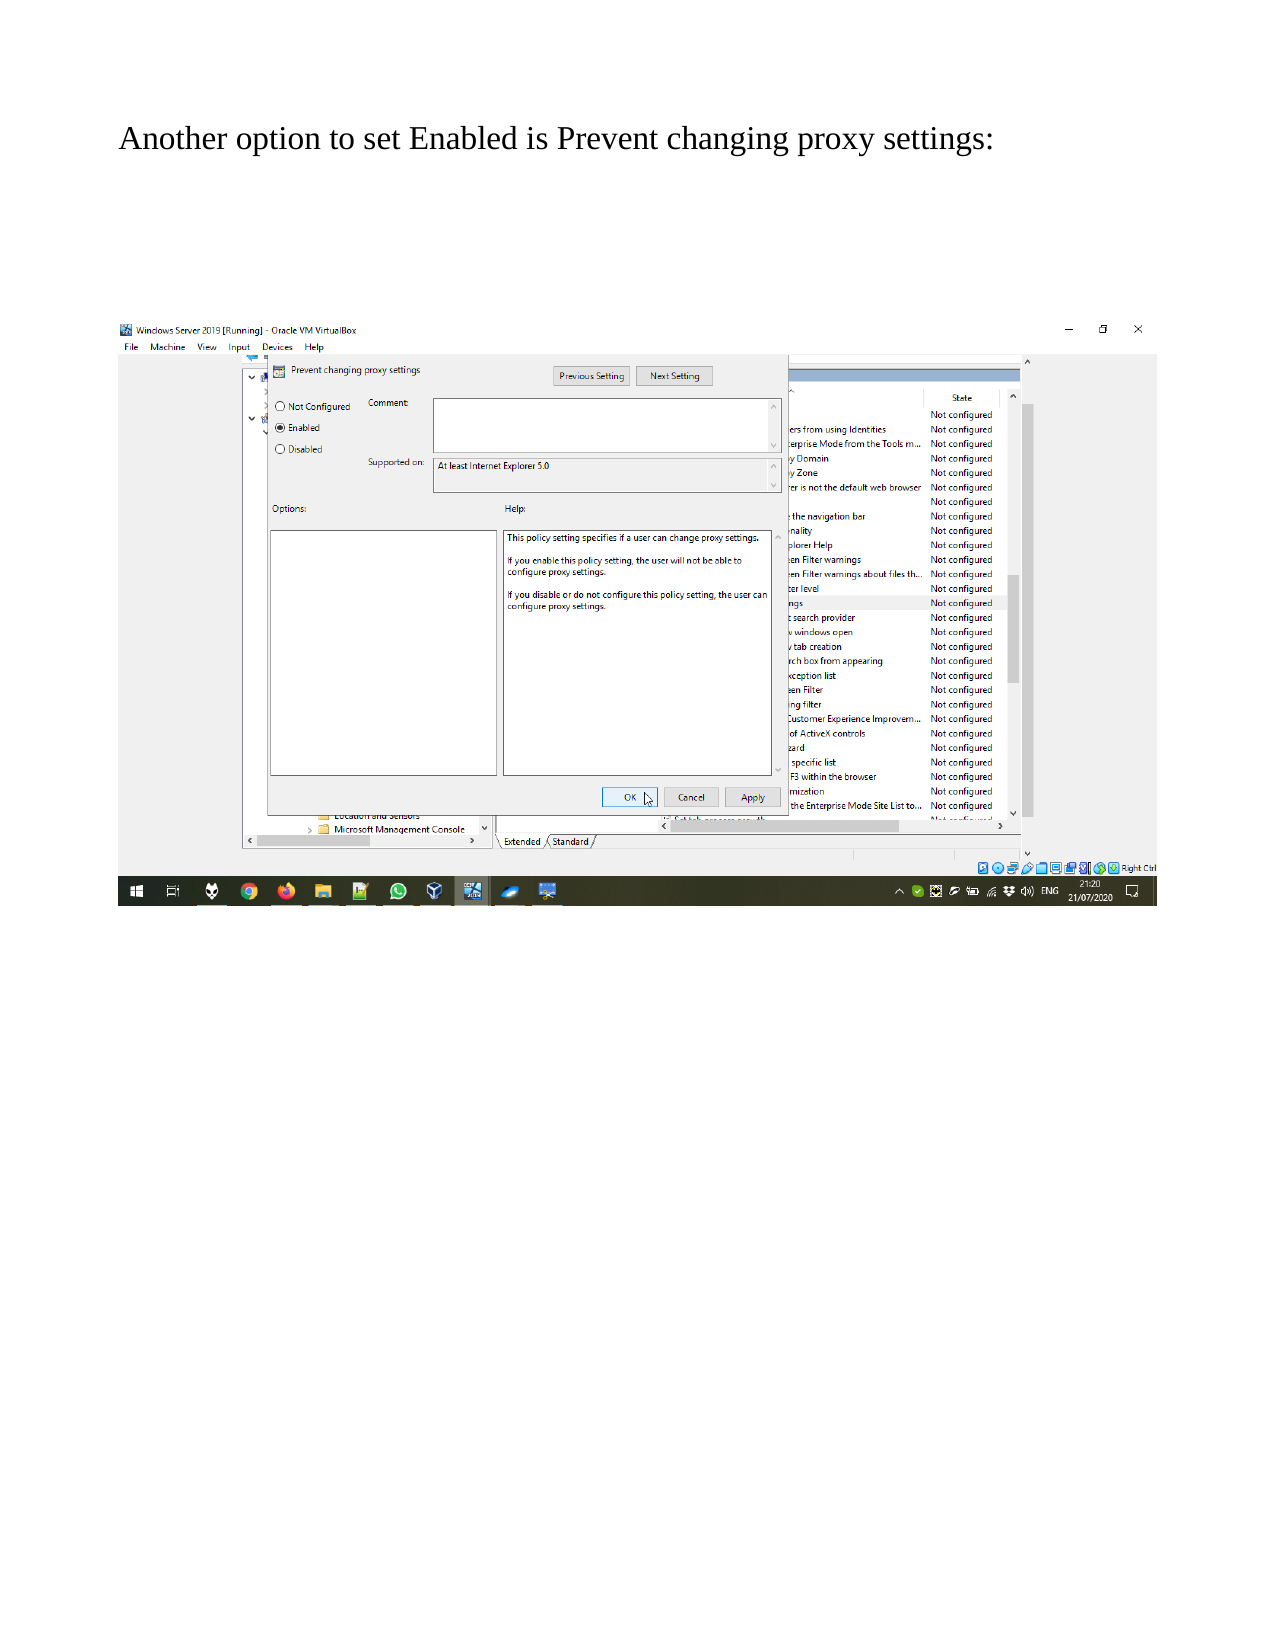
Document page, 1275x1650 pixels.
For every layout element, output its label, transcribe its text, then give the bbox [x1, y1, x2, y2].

text Another option to set Enabled is Prevent changing proxy settings: [118, 118, 1157, 156]
picture [118, 321, 1157, 906]
